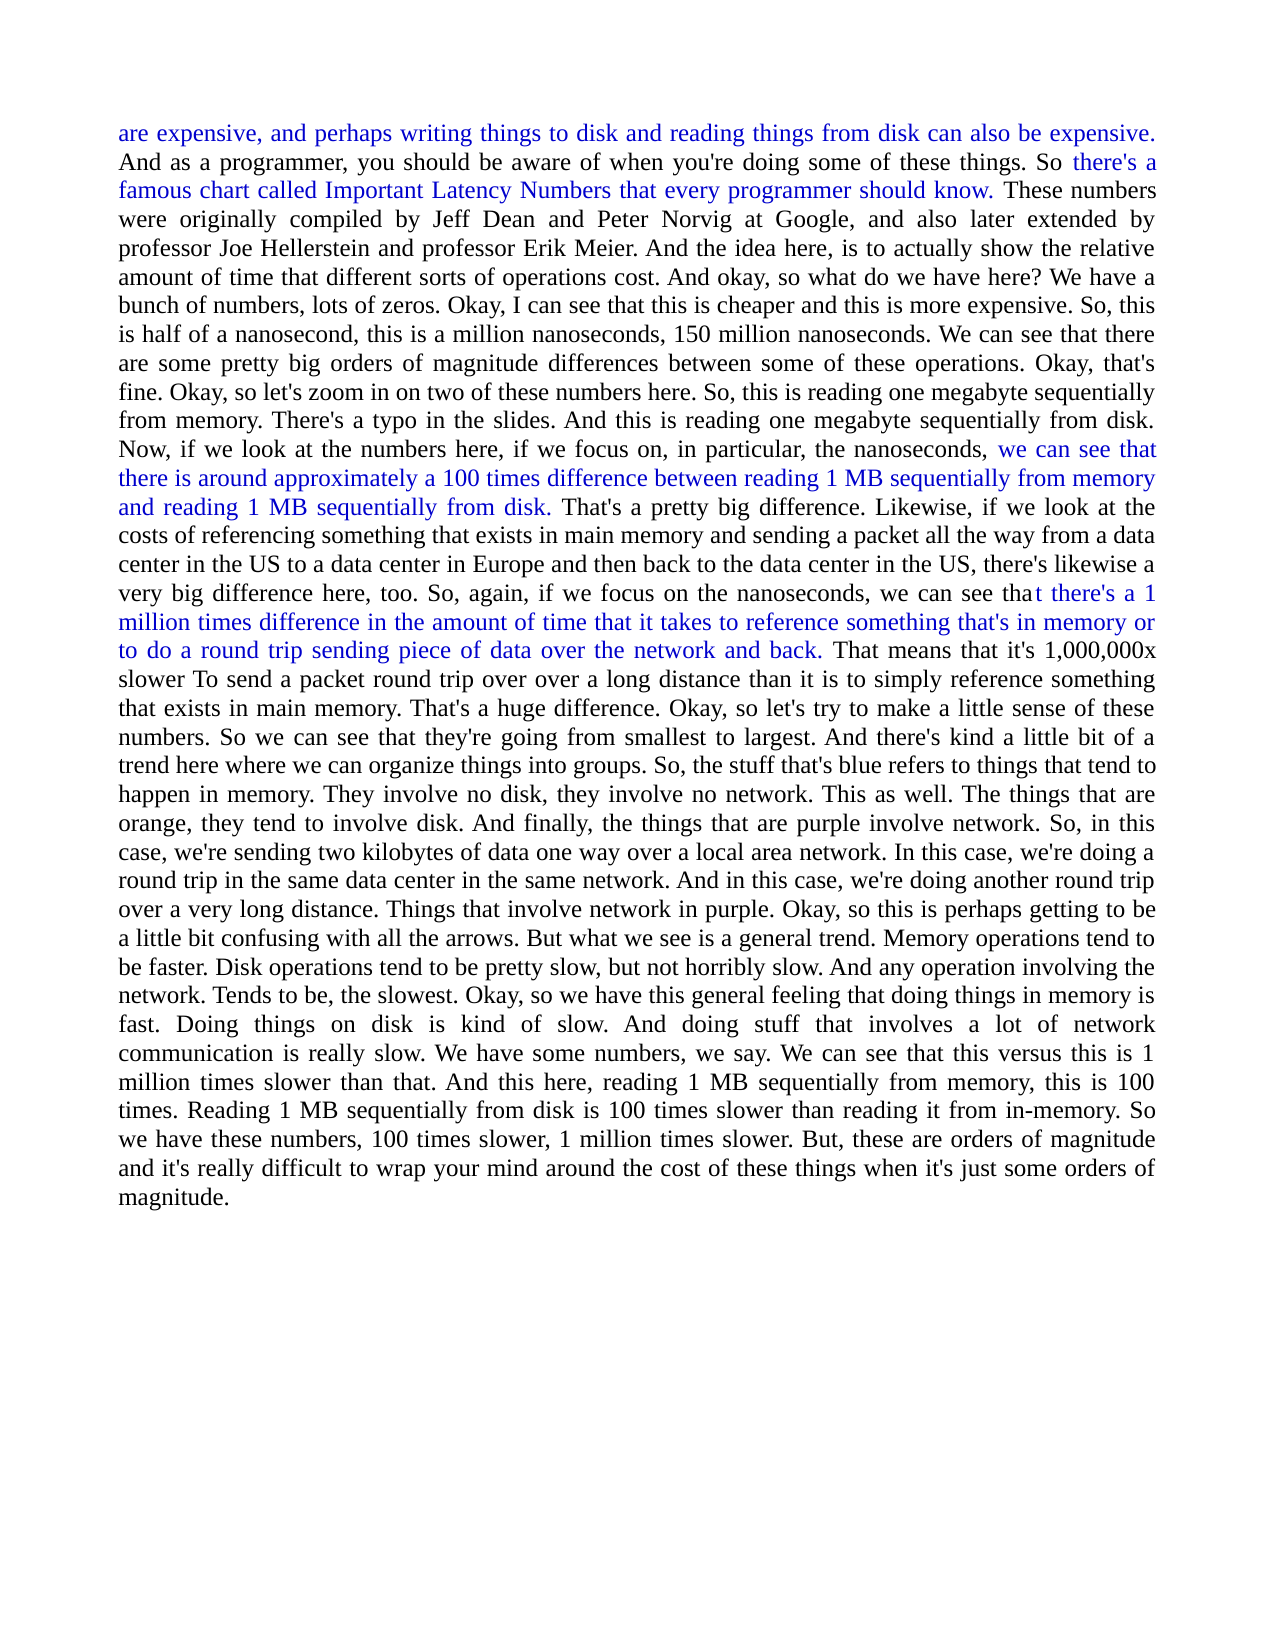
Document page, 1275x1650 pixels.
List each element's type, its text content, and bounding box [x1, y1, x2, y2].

text are expensive, and perhaps writing things to disk and reading things from disk can also be expensive. And as a programmer, you should be aware of when you're doing some of these things. So there's a famous chart called Important Latency Numbers that every programmer should know. These numbers were originally compiled by Jeff Dean and Peter Norvig at Google, and also later extended by professor Joe Hellerstein and professor Erik Meier. And the idea here, is to actually show the relative amount of time that different sorts of operations cost. And okay, so what do we have here? We have a bunch of numbers, lots of zeros. Okay, I can see that this is cheaper and this is more expensive. So, this is half of a nanosecond, this is a million nanoseconds, 150 million nanoseconds. We can see that there are some pretty big orders of magnitude differences between some of these operations. Okay, that's fine. Okay, so let's zoom in on two of these numbers here. So, this is reading one megabyte sequentially from memory. There's a typo in the slides. And this is reading one megabyte sequentially from disk. Now, if we look at the numbers here, if we focus on, in particular, the nanoseconds, we can see that there is around approximately a 100 times difference between reading 1 MB sequentially from memory and reading 1 MB sequentially from disk. That's a pretty big difference. Likewise, if we look at the costs of referencing something that exists in main memory and sending a packet all the way from a data center in the US to a data center in Europe and then back to the data center in the US, there's likewise a very big difference here, too. So, again, if we focus on the nanoseconds, we can see that there's a 1 million times difference in the amount of time that it takes to reference something that's in memory or to do a round trip sending piece of data over the network and back. That means that it's 1,000,000x slower To send a packet round trip over over a long distance than it is to simply reference something that exists in main memory. That's a huge difference. Okay, so let's try to make a little sense of these numbers. So we can see that they're going from smallest to largest. And there's kind a little bit of a trend here where we can organize things into groups. So, the stuff that's blue refers to things that tend to happen in memory. They involve no disk, they involve no network. This as well. The things that are orange, they tend to involve disk. And finally, the things that are purple involve network. So, in this case, we're sending two kilobytes of data one way over a local area network. In this case, we're doing a round trip in the same data center in the same network. And in this case, we're doing another round trip over a very long distance. Things that involve network in purple. Okay, so this is perhaps getting to be a little bit confusing with all the arrows. But what we see is a general trend. Memory operations tend to be faster. Disk operations tend to be pretty slow, but not horribly slow. And any operation involving the network. Tends to be, the slowest. Okay, so we have this general feeling that doing things in memory is fast. Doing things on disk is kind of slow. And doing stuff that involves a lot of network communication is really slow. We have some numbers, we say. We can see that this versus this is 1 million times slower than that. And this here, reading 1 MB sequentially from memory, this is 100 times. Reading 1 MB sequentially from disk is 100 times slower than reading it from in-memory. So we have these numbers, 100 times slower, 1 million times slower. But, these are orders of magnitude and it's really difficult to wrap your mind around the cost of these things when it's just some orders of magnitude. [118, 118, 1157, 1211]
